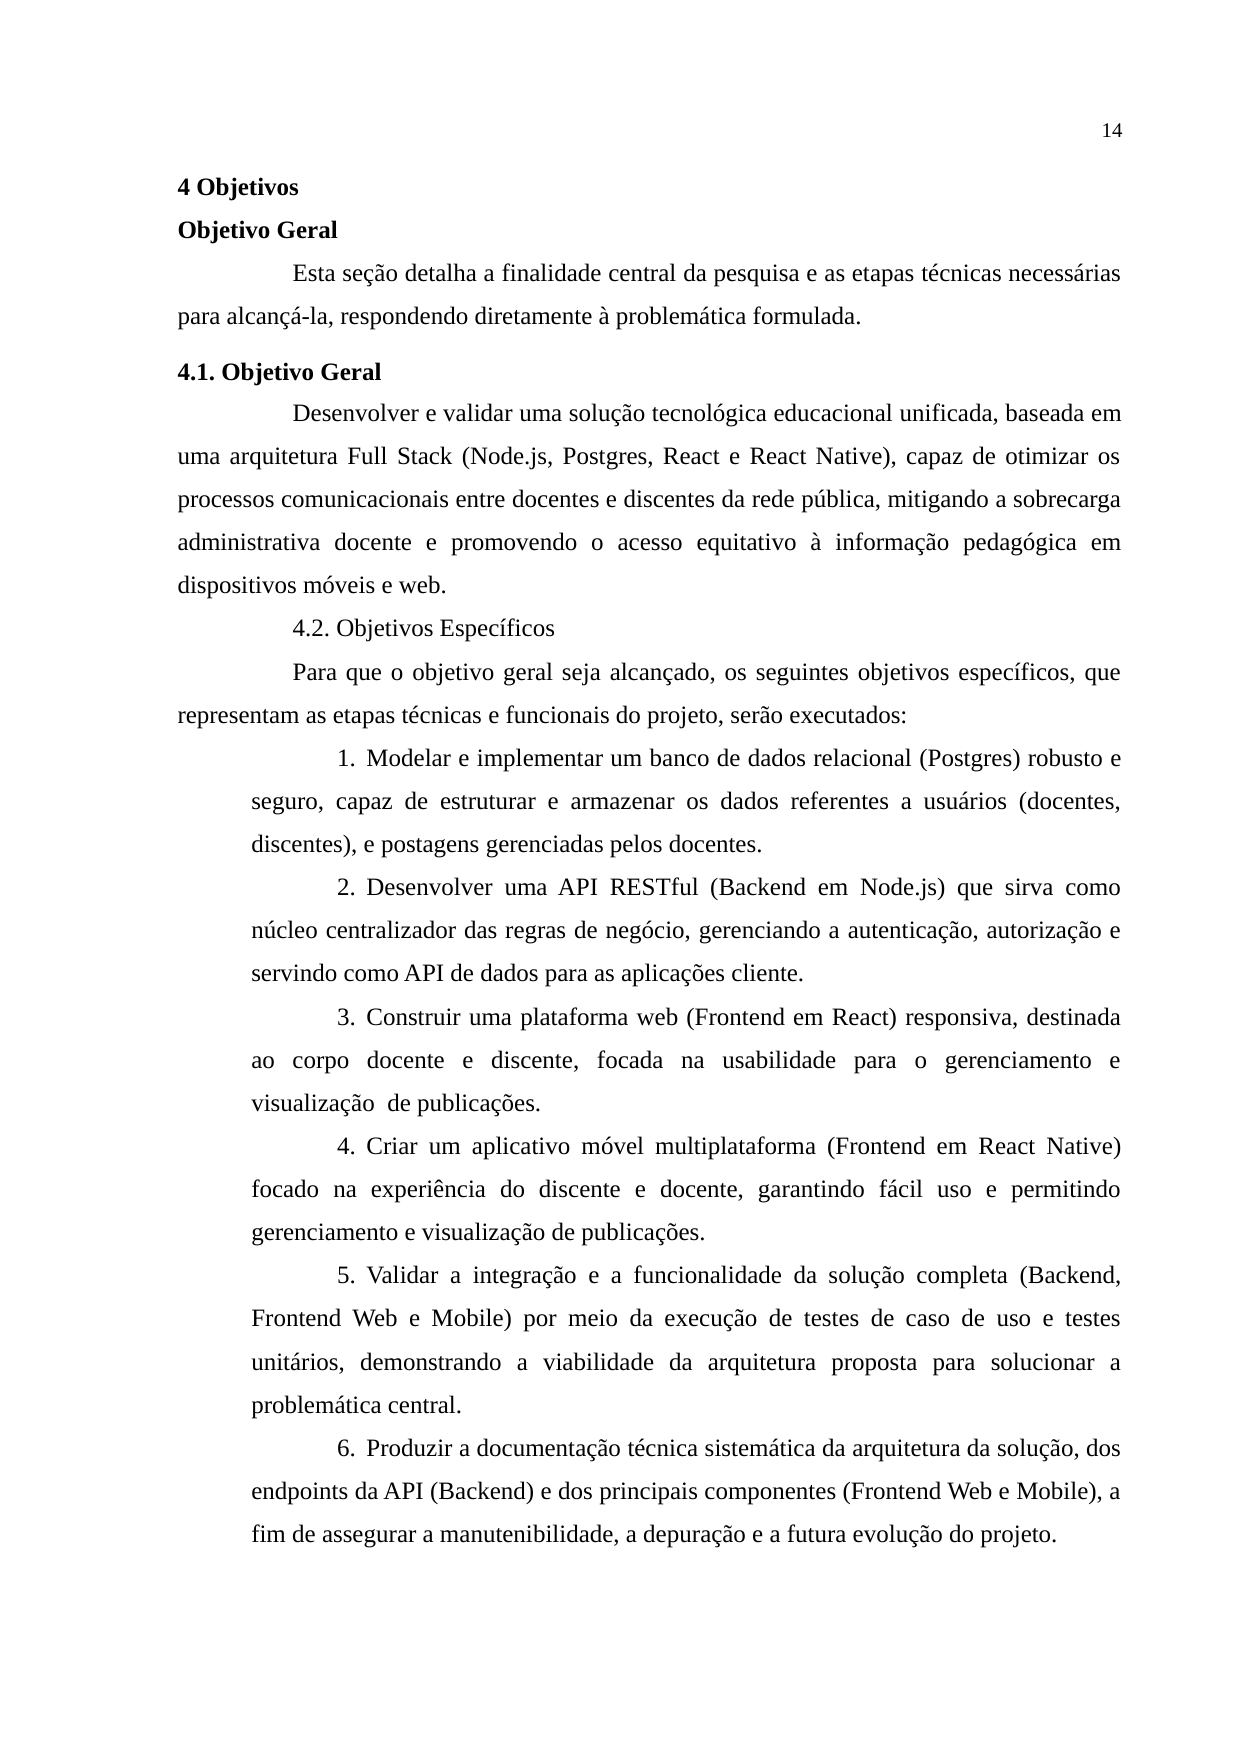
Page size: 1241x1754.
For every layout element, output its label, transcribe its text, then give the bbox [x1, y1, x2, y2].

list Produzir a documentação técnica sistemática da arquitetura da solução, dos endpoints da API (Backend) e dos principais componentes (Frontend Web e Mobile), a fim de assegurar a manutenibilidade, a depuração e a futura evolução do projeto. [222, 1433, 1122, 1548]
text Para que o objetivo geral seja alcançado, os seguintes objetivos específicos, que representam as etapas técnicas e funcionais do projeto, serão executados: [177, 657, 1122, 728]
list Modelar e implementar um banco de dados relacional (Postgres) robusto e seguro, capaz de estruturar e armazenar os dados referentes a usuários (docentes, discentes), e postagens gerenciadas pelos docentes. [222, 743, 1122, 858]
subtitle 4.1. Objetivo Geral [177, 357, 1122, 385]
list Validar a integração e a funcionalidade da solução completa (Backend, Frontend Web e Mobile) por meio da execução de testes de caso de uso e testes unitários, demonstrando a viabilidade da arquitetura proposta para solucionar a problemática central. [222, 1260, 1122, 1418]
list Criar um aplicativo móvel multiplataforma (Frontend em React Native) focado na experiência do discente e docente, garantindo fácil uso e permitindo gerenciamento e visualização de publicações. [222, 1131, 1122, 1246]
text 4 Objetivos [177, 172, 1122, 200]
list Desenvolver uma API RESTful (Backend em Node.js) que sirva como núcleo centralizador das regras de negócio, gerenciando a autenticação, autorização e servindo como API de dados para as aplicações cliente. [222, 872, 1122, 987]
text 4.2. Objetivos Específicos [177, 613, 1122, 642]
text Esta seção detalha a finalidade central da pesquisa e as etapas técnicas necessárias para alcançá-la, respondendo diretamente à problemática formulada. [177, 258, 1122, 330]
text Objetivo Geral [177, 215, 1122, 243]
text Desenvolver e validar uma solução tecnológica educacional unificada, baseada em uma arquitetura Full Stack (Node.js, Postgres, React e React Native), capaz de otimizar os processos comunicacionais entre docentes e discentes da rede pública, mitigando a sobrecarga administrativa docente e promovendo o acesso equitativo à informação pedagógica em dispositivos móveis e web. [177, 398, 1122, 599]
list Construir uma plataforma web (Frontend em React) responsiva, destinada ao corpo docente e discente, focada na usabilidade para o gerenciamento e visualização de publicações. [222, 1002, 1122, 1117]
